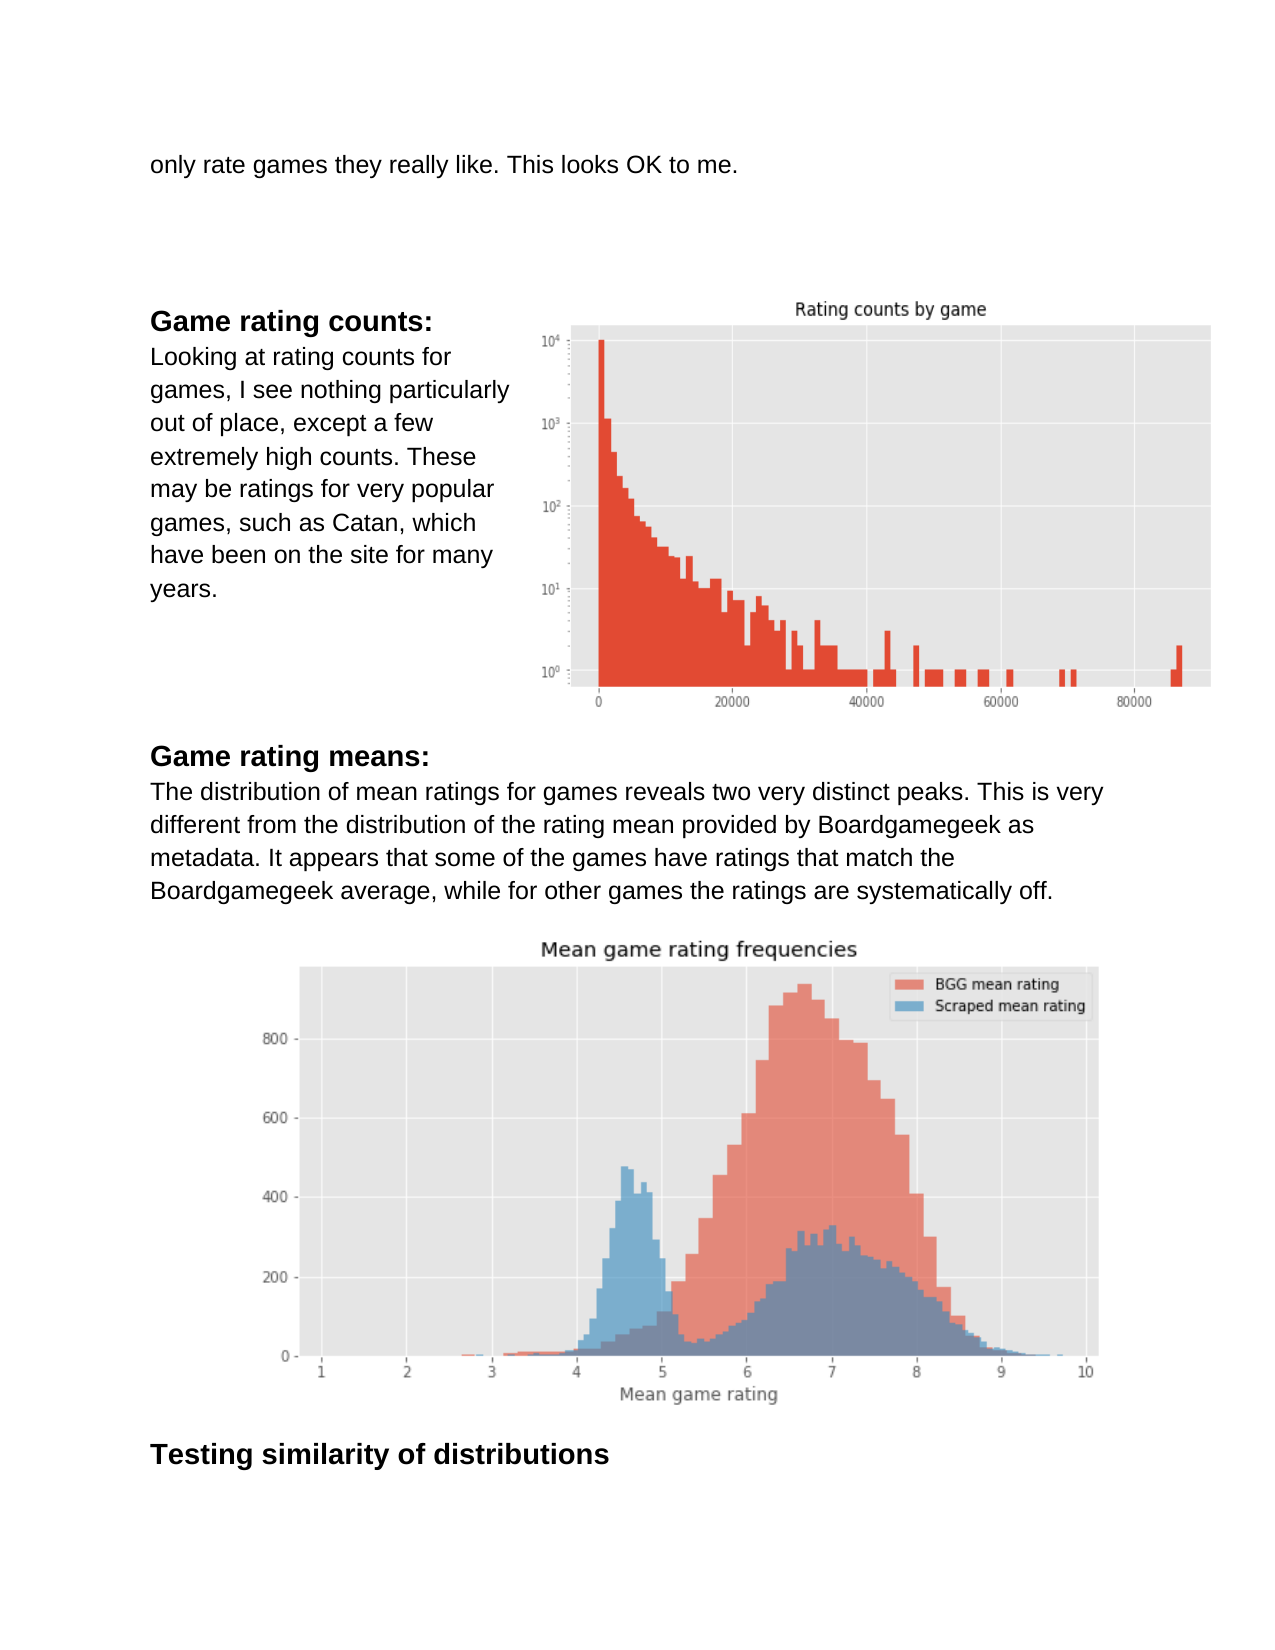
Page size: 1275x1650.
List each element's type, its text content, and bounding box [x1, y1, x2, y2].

text Looking at rating counts for games, I see nothing particularly out of place, except a few extremely high counts. These may be ratings for very popular games, such as Catan, which have been on the site for many years. [150, 342, 532, 602]
picture [532, 292, 1218, 719]
text Game rating means: [150, 738, 1125, 772]
text Testing similarity of distributions [150, 1393, 1125, 1470]
text Game rating counts: [150, 304, 532, 337]
text The distribution of mean ratings for games reveals two very distinct peaks. This is very different from the distribution of the rating mean provided by Boardgamegeek as metadata. It appears that some of the games have ratings that match the Boardgamegeek average, while for other games the ratings are systematically off. [150, 777, 1125, 905]
text only rate games they really like. This looks OK to me. [150, 150, 1125, 179]
picture [251, 931, 1109, 1415]
